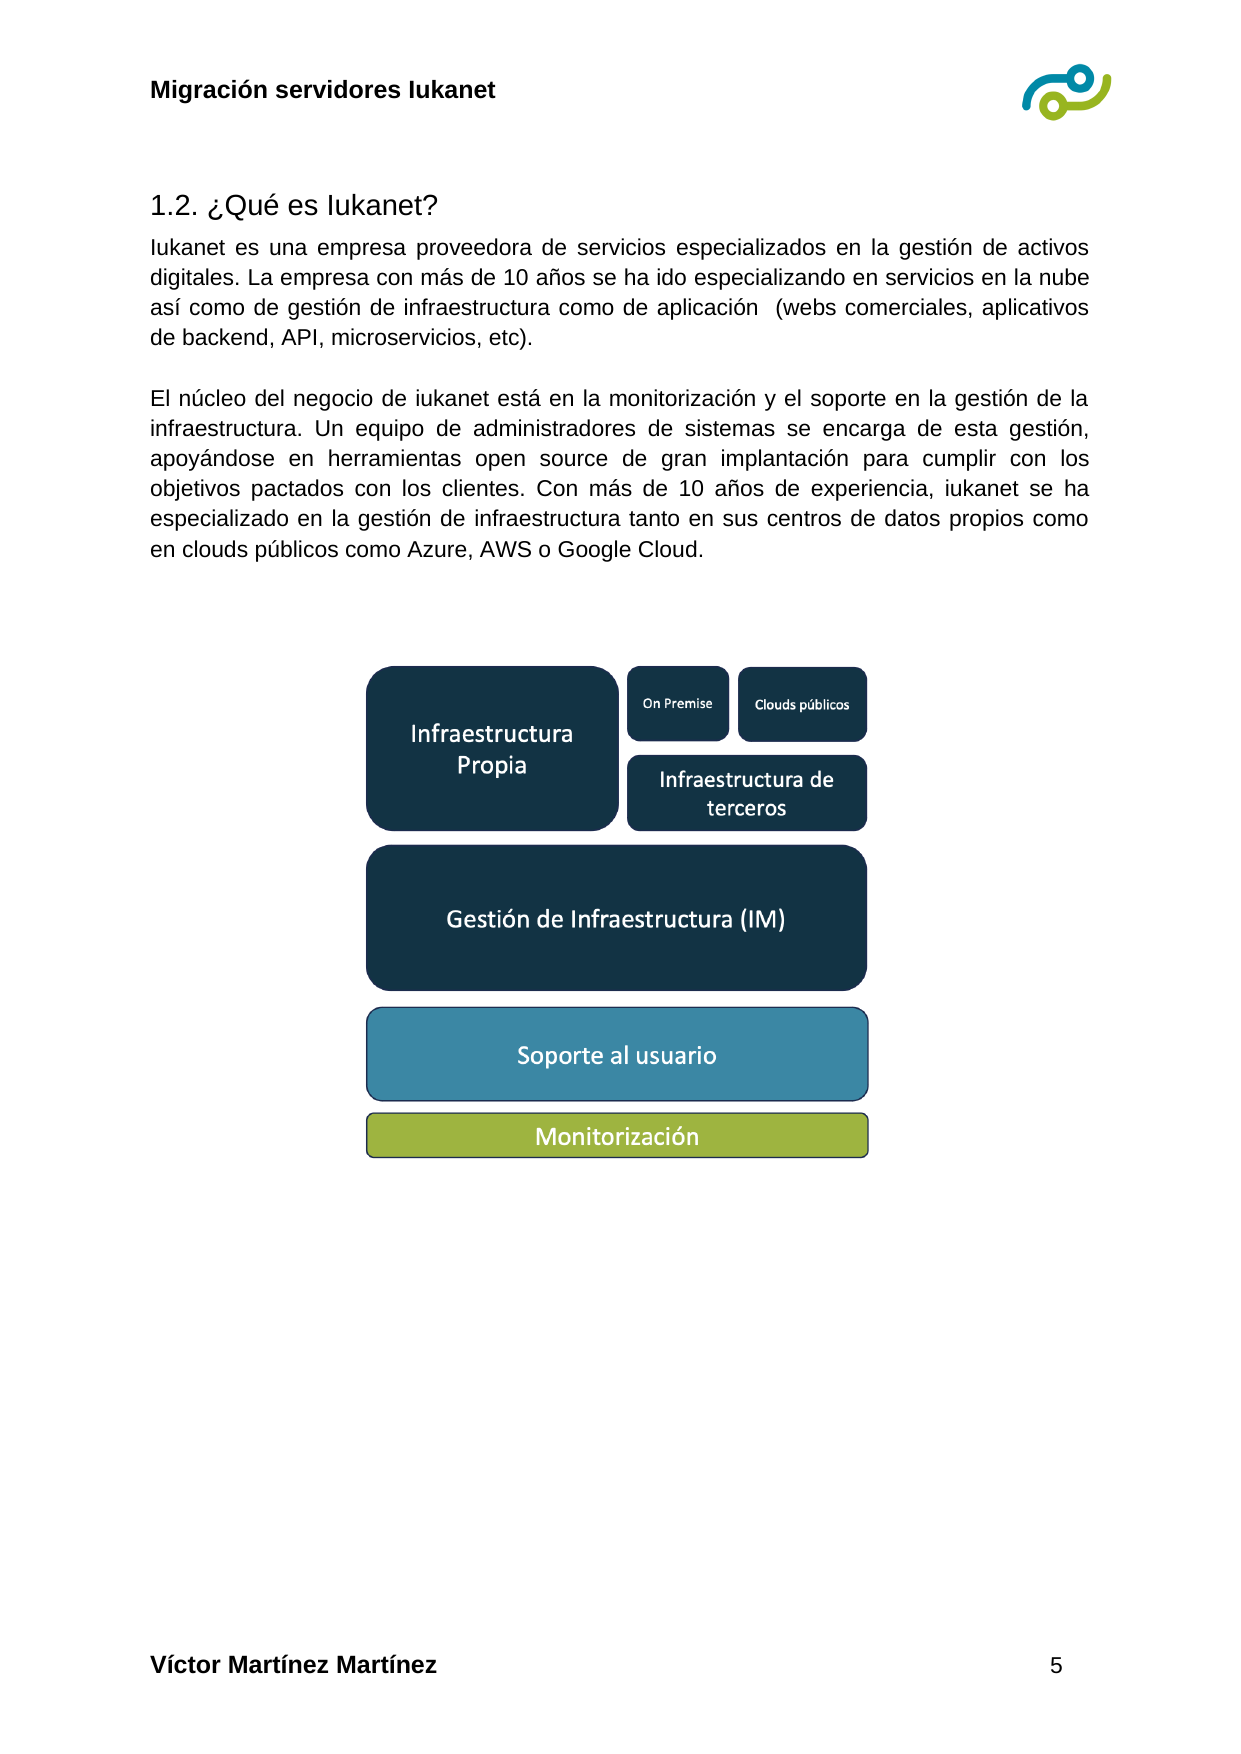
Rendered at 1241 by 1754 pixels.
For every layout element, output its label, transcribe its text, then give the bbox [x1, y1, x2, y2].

text Iukanet es una empresa proveedora de servicios especializados en la gestión de activos digitales. La empresa con más de 10 años se ha ido especializando en servicios en la nube así como de gestión de infraestructura como de aplicación (webs comerciales, aplicativos de backend, API, microservicios, etc). [150, 233, 1090, 351]
subtitle 1.2. ¿Qué es Iukanet? [150, 187, 1090, 221]
text El núcleo del negocio de iukanet está en la monitorización y el soporte en la gestión de la infraestructura. Un equipo de administradores de sistemas se encarga de esta gestión, apoyándose en herramientas open source de gran implantación para cumplir con los objetivos pactados con los clientes. Con más de 10 años de experiencia, iukanet se ha especializado en la gestión de infraestructura tanto en sus centros de datos propios como en clouds públicos como Azure, AWS o Google Cloud. [150, 384, 1090, 562]
picture [1018, 59, 1034, 122]
picture [352, 655, 889, 1172]
